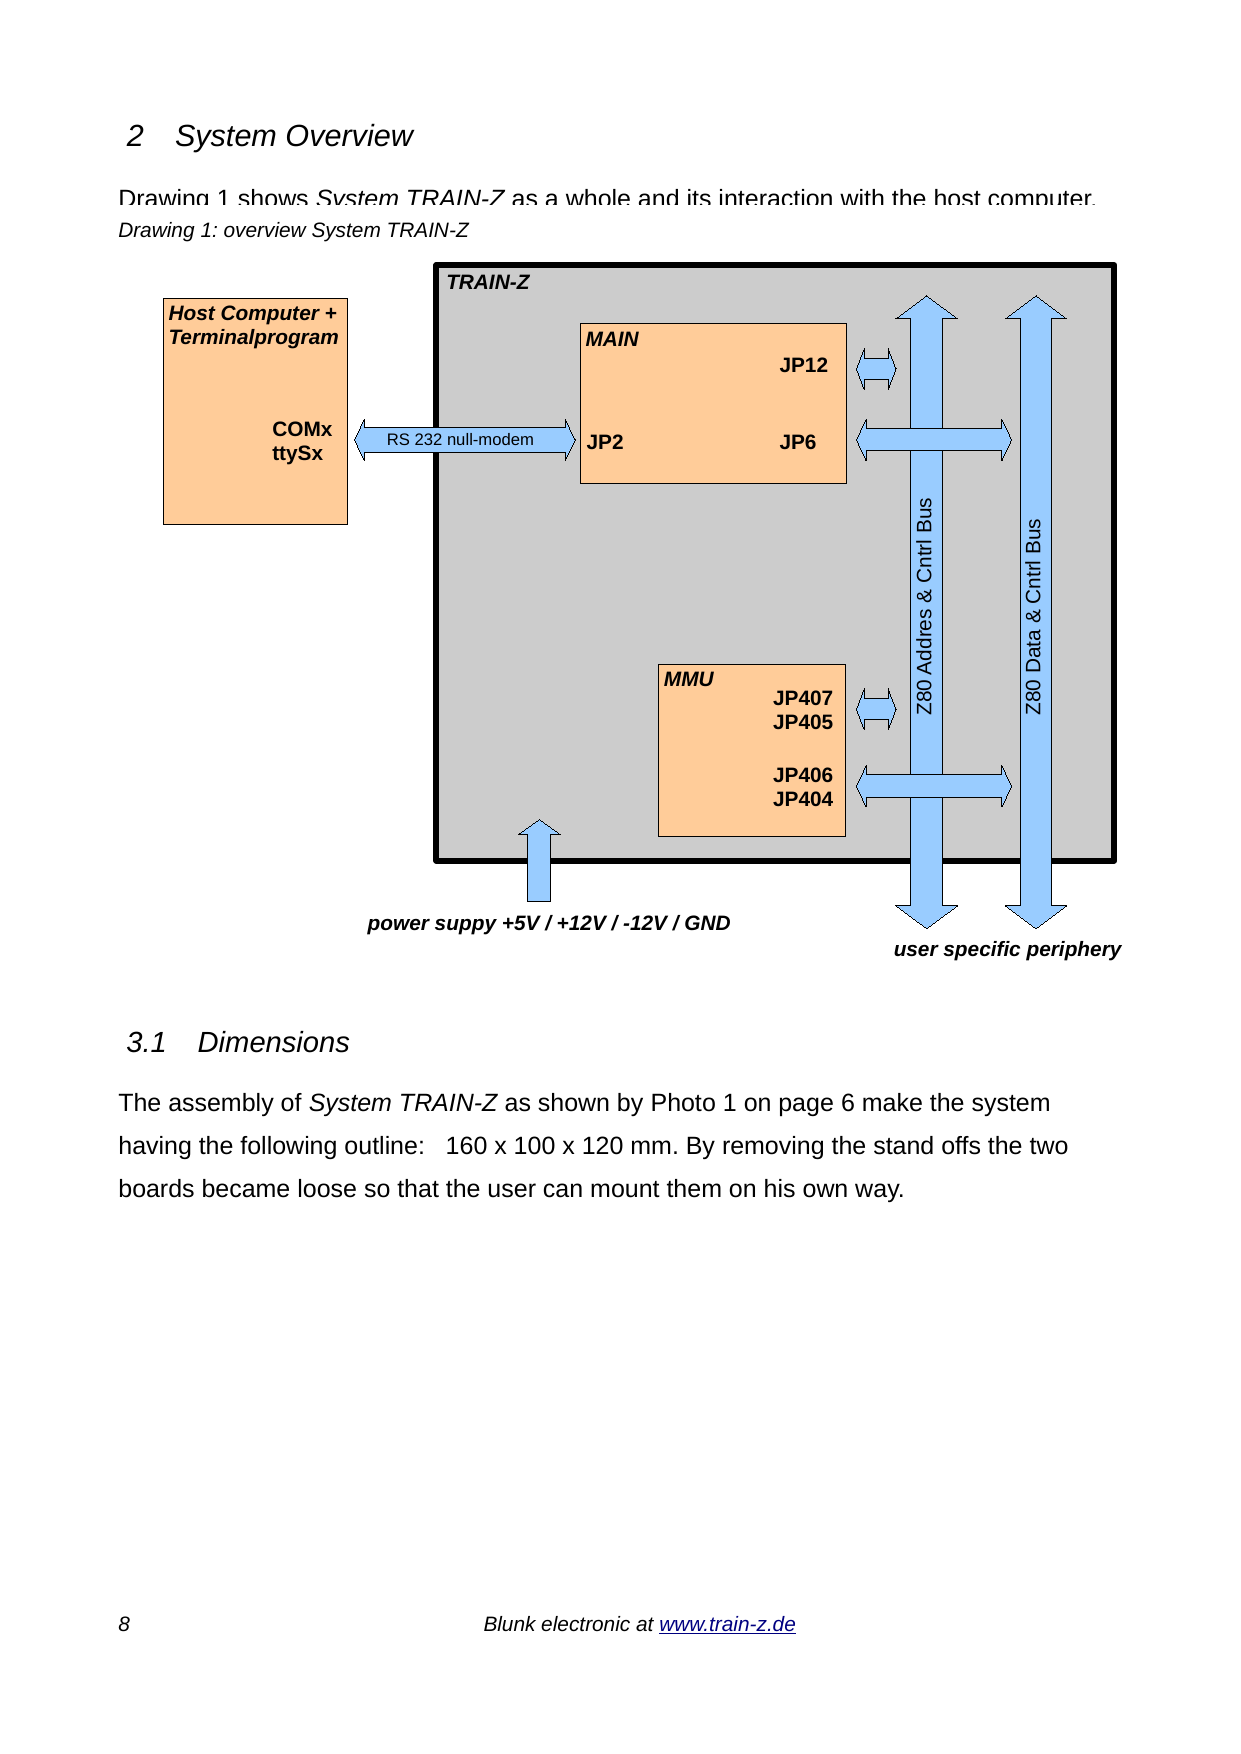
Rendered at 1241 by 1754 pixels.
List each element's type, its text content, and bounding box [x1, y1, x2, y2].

text Drawing 1: overview System TRAIN-Z [118, 218, 1124, 242]
subtitle System Overview [118, 118, 1122, 153]
text Drawing 1 shows System TRAIN-Z as a whole and its interaction with the host computer. This can be any computer that is equipped with a serial RS232 interface and a terminal program. So System TRAIN-Z can be operated with Linux, UNIX, MS-DOS and MS-Windows. Terminal programs of these operating systems are for example Minicom or HyperTerminal. [118, 183, 1122, 205]
subtitle Dimensions [118, 1025, 1122, 1059]
text The assembly of System TRAIN-Z as shown by Photo 1 on page 6 make the system having the following outline: 160 x 100 x 120 mm. By removing the stand offs the two boards became loose so that the user can mount them on his own way. [118, 1088, 1122, 1203]
